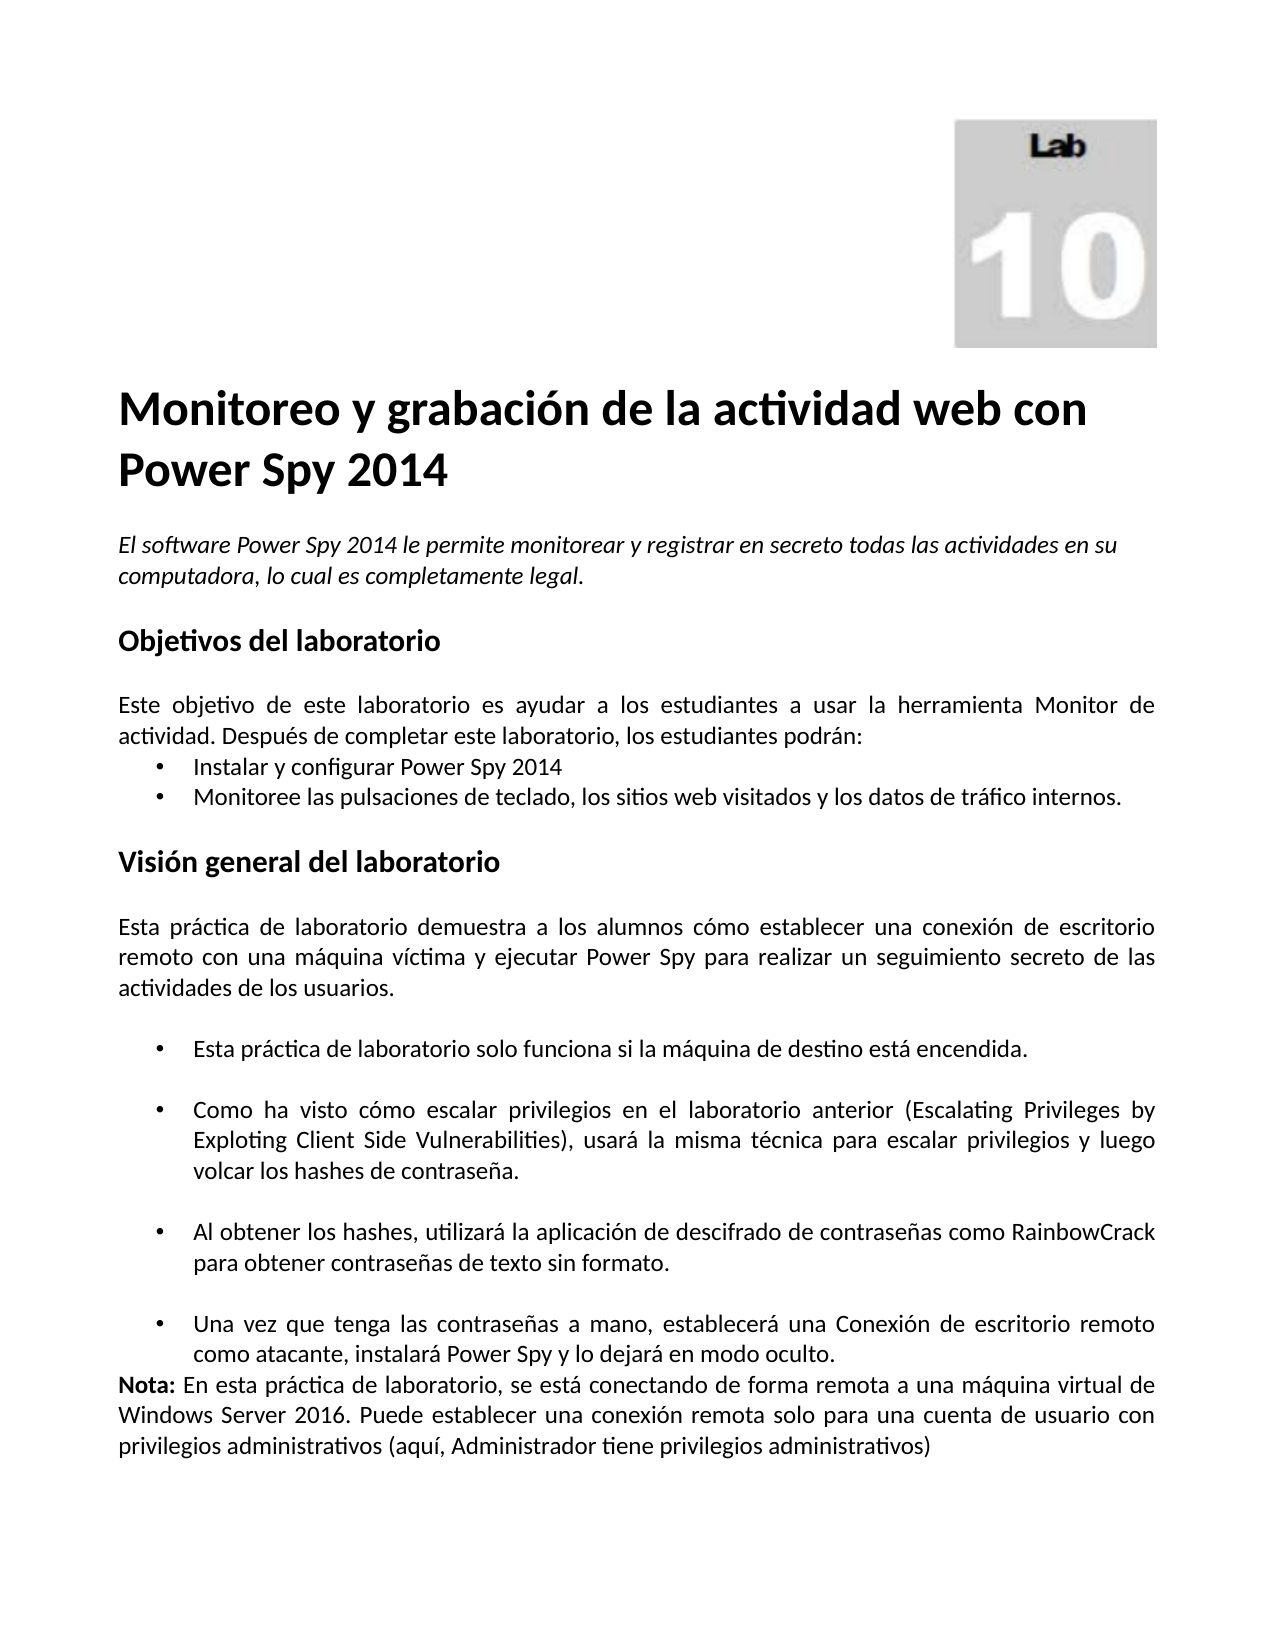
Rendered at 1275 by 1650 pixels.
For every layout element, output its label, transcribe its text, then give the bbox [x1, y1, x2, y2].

picture [952, 118, 1157, 348]
text Visión general del laboratorio [118, 842, 1157, 880]
list Como ha visto cómo escalar privilegios en el laboratorio anterior (Escalating Privileges by Exploting Client Side Vulnerabilities), usará la misma técnica para escalar privilegios y luego volcar los hashes de contraseña. [156, 1094, 1157, 1186]
list Al obtener los hashes, utilizará la aplicación de descifrado de contraseñas como RainbowCrack para obtener contraseñas de texto sin formato. [156, 1216, 1157, 1277]
text Monitoreo y grabación de la actividad web con Power Spy 2014 [118, 377, 1157, 499]
text Objetivos del laboratorio [118, 621, 1157, 659]
list Una vez que tenga las contraseñas a mano, establecerá una Conexión de escritorio remoto como atacante, instalará Power Spy y lo dejará en modo oculto. [156, 1308, 1157, 1369]
text Esta práctica de laboratorio demuestra a los alumnos cómo establecer una conexión de escritorio remoto con una máquina víctima y ejecutar Power Spy para realizar un seguimiento secreto de las actividades de los usuarios. [118, 911, 1157, 1002]
text El software Power Spy 2014 le permite monitorear y registrar en secreto todas las actividades en su computadora, lo cual es completamente legal. [118, 529, 1157, 591]
text Este objetivo de este laboratorio es ayudar a los estudiantes a usar la herramienta Monitor de actividad. Después de completar este laboratorio, los estudiantes podrán: [118, 690, 1157, 751]
list Esta práctica de laboratorio solo funciona si la máquina de destino está encendida. [156, 1033, 1157, 1063]
text Nota: En esta práctica de laboratorio, se está conectando de forma remota a una máquina virtual de Windows Server 2016. Puede establecer una conexión remota solo para una cuenta de usuario con privilegios administrativos (aquí, Administrador tiene privilegios administrativos) [118, 1369, 1157, 1460]
list Instalar y configurar Power Spy 2014 [156, 751, 1157, 781]
list Monitoree las pulsaciones de teclado, los sitios web visitados y los datos de tráfico internos. [156, 781, 1157, 812]
